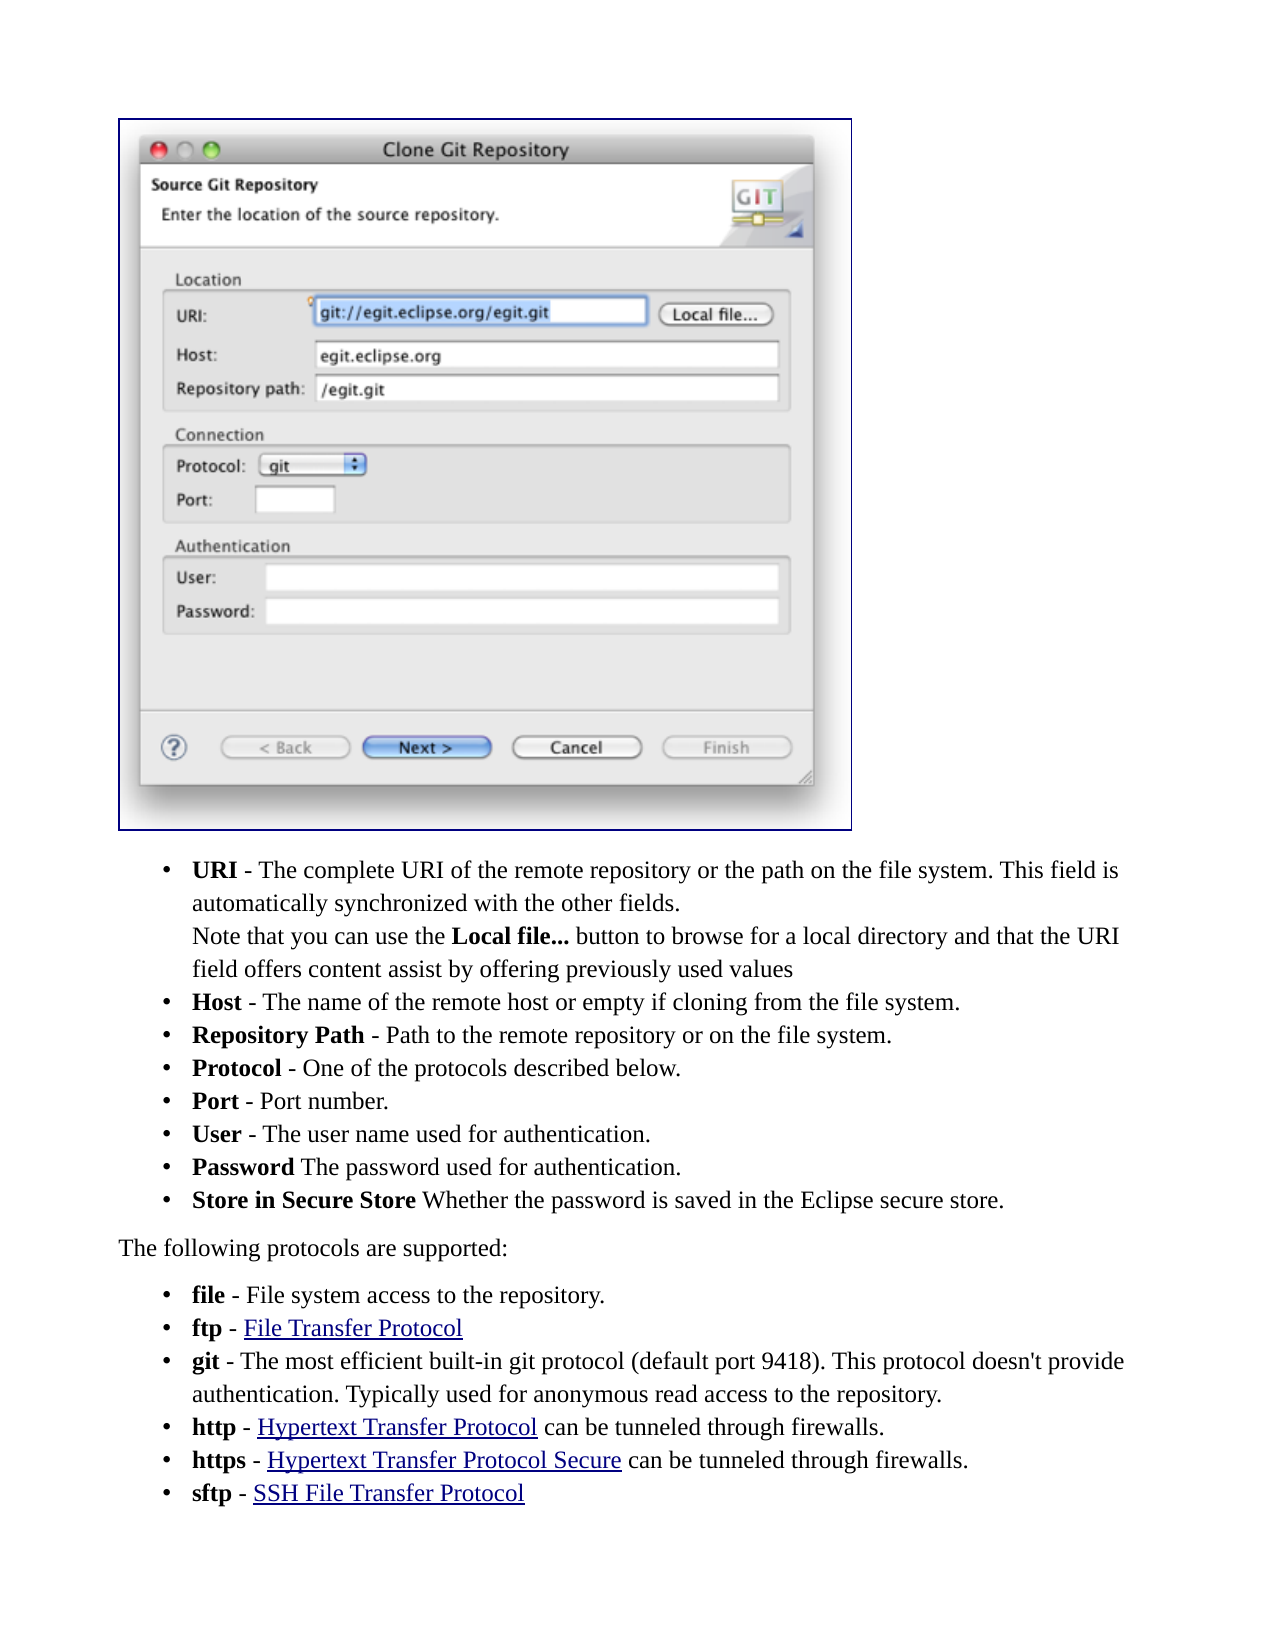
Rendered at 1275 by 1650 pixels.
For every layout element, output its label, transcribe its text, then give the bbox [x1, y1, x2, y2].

list URI - The complete URI of the remote repository or the path on the file system. This field is automatically synchronized with the other fields. Note that you can use the Local file... button to browse for a local directory and that the URI field offers content assist by offering previously used values [162, 855, 1157, 983]
list Protocol - One of the protocols described below. [162, 1053, 1157, 1082]
list Password The password used for authentication. [162, 1152, 1157, 1181]
list file - File system access to the repository. [162, 1280, 1157, 1309]
list https - Hypertext Transfer Protocol Secure can be tunneled through firewalls. [162, 1445, 1157, 1474]
list Port - Port number. [162, 1086, 1157, 1115]
list User - The user name used for authentication. [162, 1119, 1157, 1148]
list sftp - SSH File Transfer Protocol [162, 1478, 1157, 1507]
list git - The most efficient built-in git protocol (default port 9418). This protocol doesn't provide authentication. Typically used for anonymous read access to the repository. [162, 1346, 1157, 1408]
list Host - The name of the remote host or empty if cloning from the file system. [162, 987, 1157, 1016]
list Store in Secure Store Whether the password is saved in the Eclipse secure store. [162, 1185, 1157, 1214]
text The following protocols are supported: [118, 1233, 1157, 1261]
list ftp - File Transfer Protocol [162, 1313, 1157, 1342]
list http - Hypertext Transfer Protocol can be tunneled through firewalls. [162, 1412, 1157, 1441]
list Repository Path - Path to the remote repository or on the file system. [162, 1020, 1157, 1049]
picture [120, 120, 851, 829]
